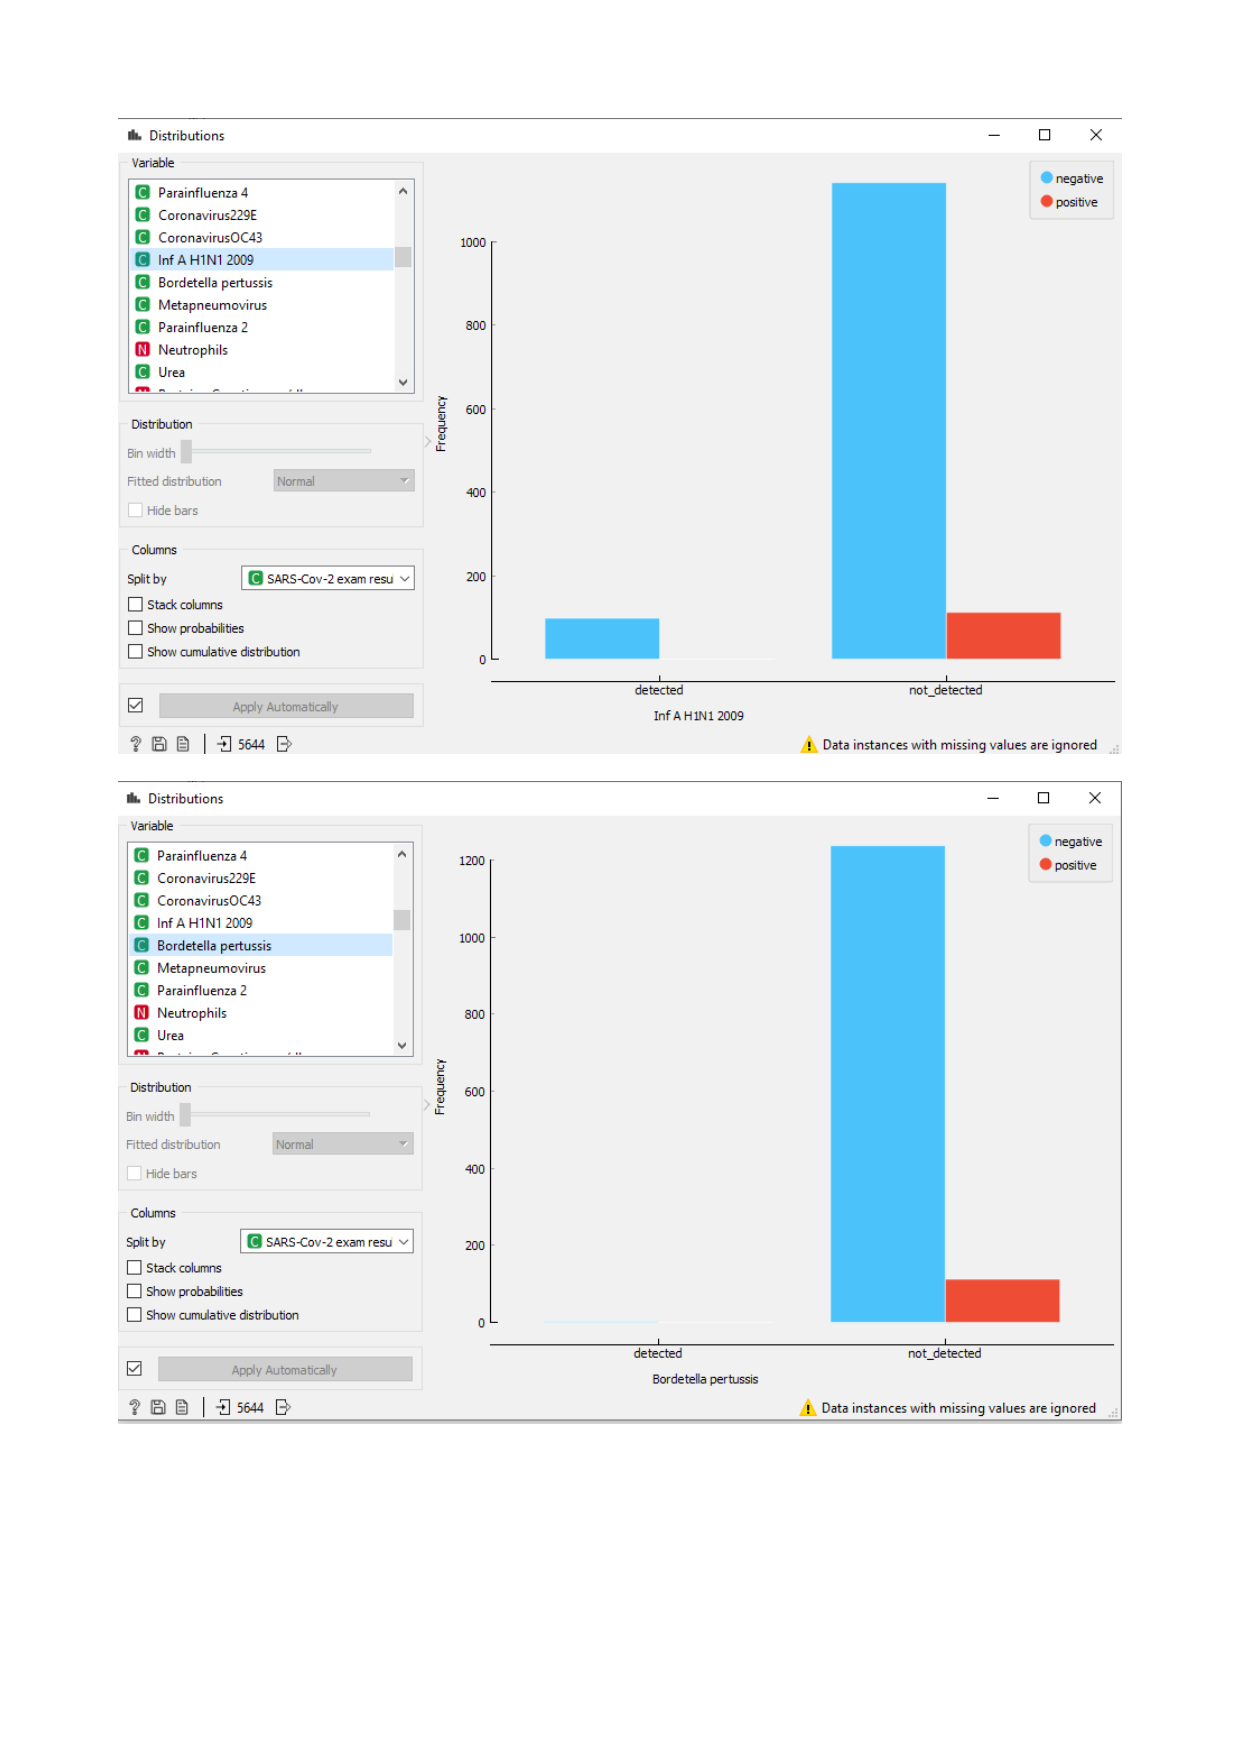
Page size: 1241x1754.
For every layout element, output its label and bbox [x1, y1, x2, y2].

picture [118, 118, 1122, 754]
picture [118, 781, 1122, 1424]
